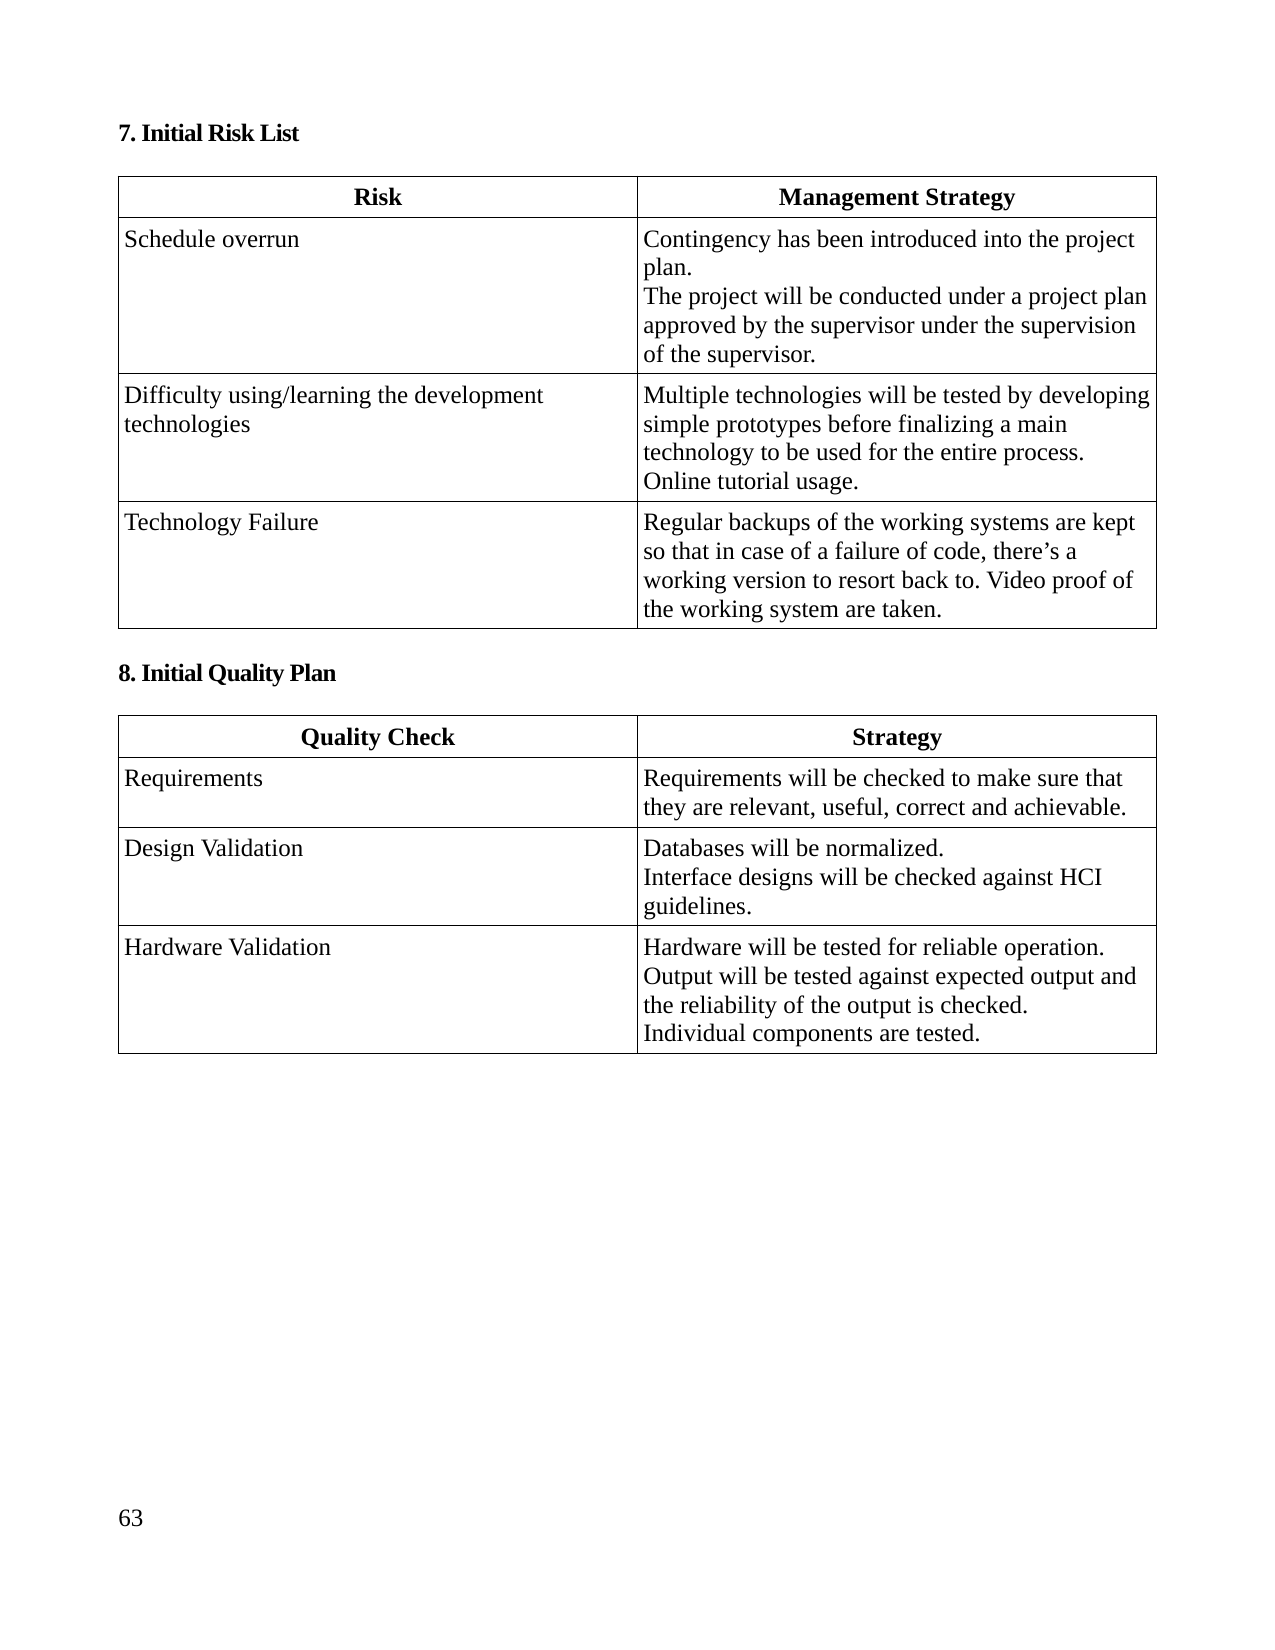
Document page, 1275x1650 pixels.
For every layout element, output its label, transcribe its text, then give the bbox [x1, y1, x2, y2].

table_cell Multiple technologies will be tested by developing simple prototypes before finalizing a main technology to be used for the entire process. Online tutorial usage. [638, 374, 1156, 501]
table_header Quality Check [119, 716, 637, 757]
table_cell Hardware will be tested for reliable operation. Output will be tested against expected output and the reliability of the output is checked. Individual components are tested. [638, 926, 1156, 1053]
table_cell Schedule overrun [119, 218, 637, 373]
table_cell Contingency has been introduced into the project plan. The project will be conducted under a project plan approved by the supervisor under the supervision of the supervisor. [638, 218, 1156, 373]
table_cell Design Validation [119, 828, 637, 925]
table_cell Requirements will be checked to make sure that they are relevant, useful, correct and achievable. [638, 758, 1156, 827]
table_cell Difficulty using/learning the development technologies [119, 374, 637, 501]
table_header Strategy [638, 716, 1156, 757]
table_header Risk [119, 177, 637, 217]
table_cell Hardware Validation [119, 926, 637, 1053]
text 7. Initial Risk List [118, 118, 1157, 147]
table_cell Regular backups of the working systems are kept so that in case of a failure of code, there’s a working version to resort back to. Video proof of the working system are taken. [638, 502, 1156, 628]
table_cell Requirements [119, 758, 637, 827]
table_header Management Strategy [638, 177, 1156, 217]
table_cell Databases will be normalized. Interface designs will be checked against HCI guidelines. [638, 828, 1156, 925]
table_cell Technology Failure [119, 502, 637, 628]
text 8. Initial Quality Plan [118, 658, 1157, 687]
